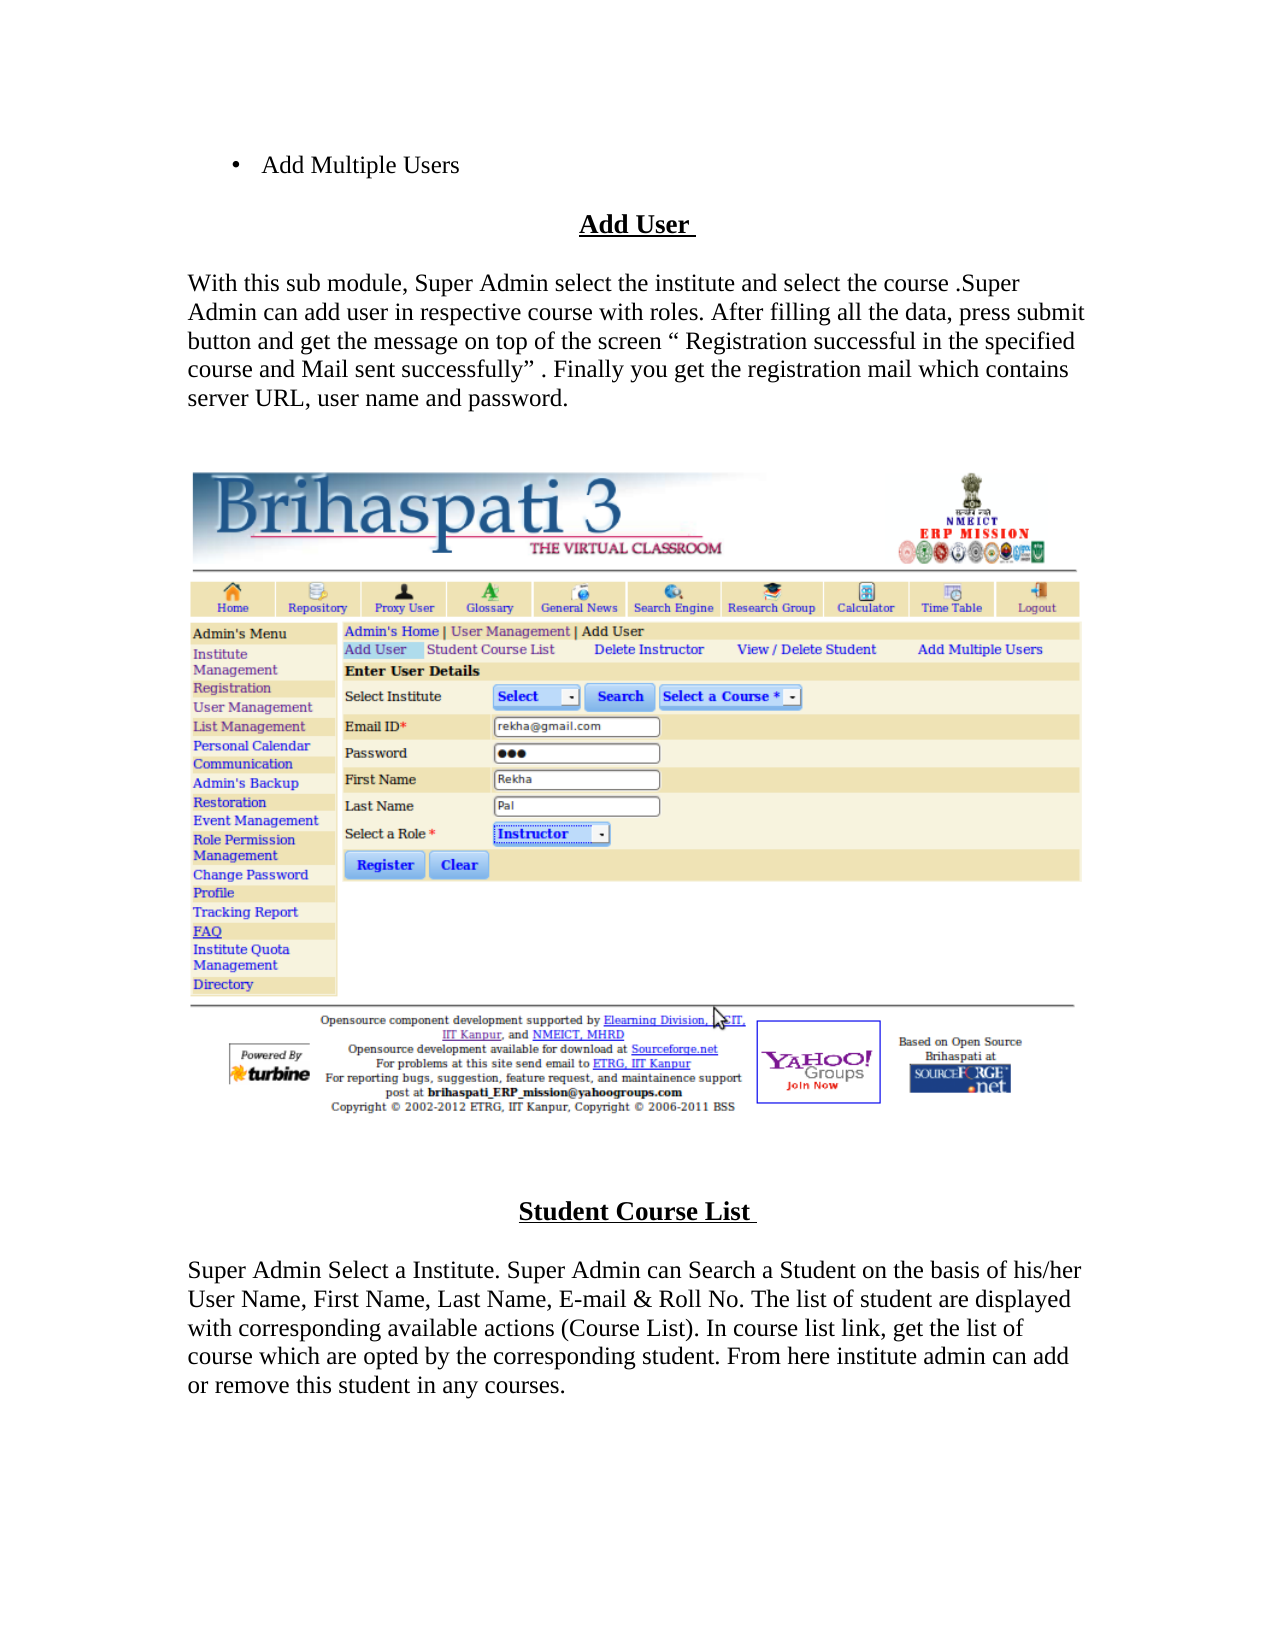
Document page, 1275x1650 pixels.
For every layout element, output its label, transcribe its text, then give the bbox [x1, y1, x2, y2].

list Add Multiple Users [232, 150, 1087, 179]
picture [187, 465, 1088, 1135]
text With this sub module, Super Admin select the institute and select the course .Super Admin can add user in respective course with roles. After filling all the data, press submit button and get the message on top of the screen “ Registration successful in the specified course and Mail sent successfully” . Finally you get the registration mail which contains server URL, user name and password. [187, 268, 1087, 412]
text Add User [187, 208, 1087, 239]
text Super Admin Select a Institute. Super Admin can Search a Student on the basis of his/her User Name, First Name, Last Name, E-mail & Roll No. The list of student are displayed with corresponding available actions (Course List). In course list link, get the list of course which are opted by the corresponding student. From here institute admin can add or remove this student in any courses. [187, 1255, 1087, 1399]
text Student Course List [187, 1195, 1087, 1226]
